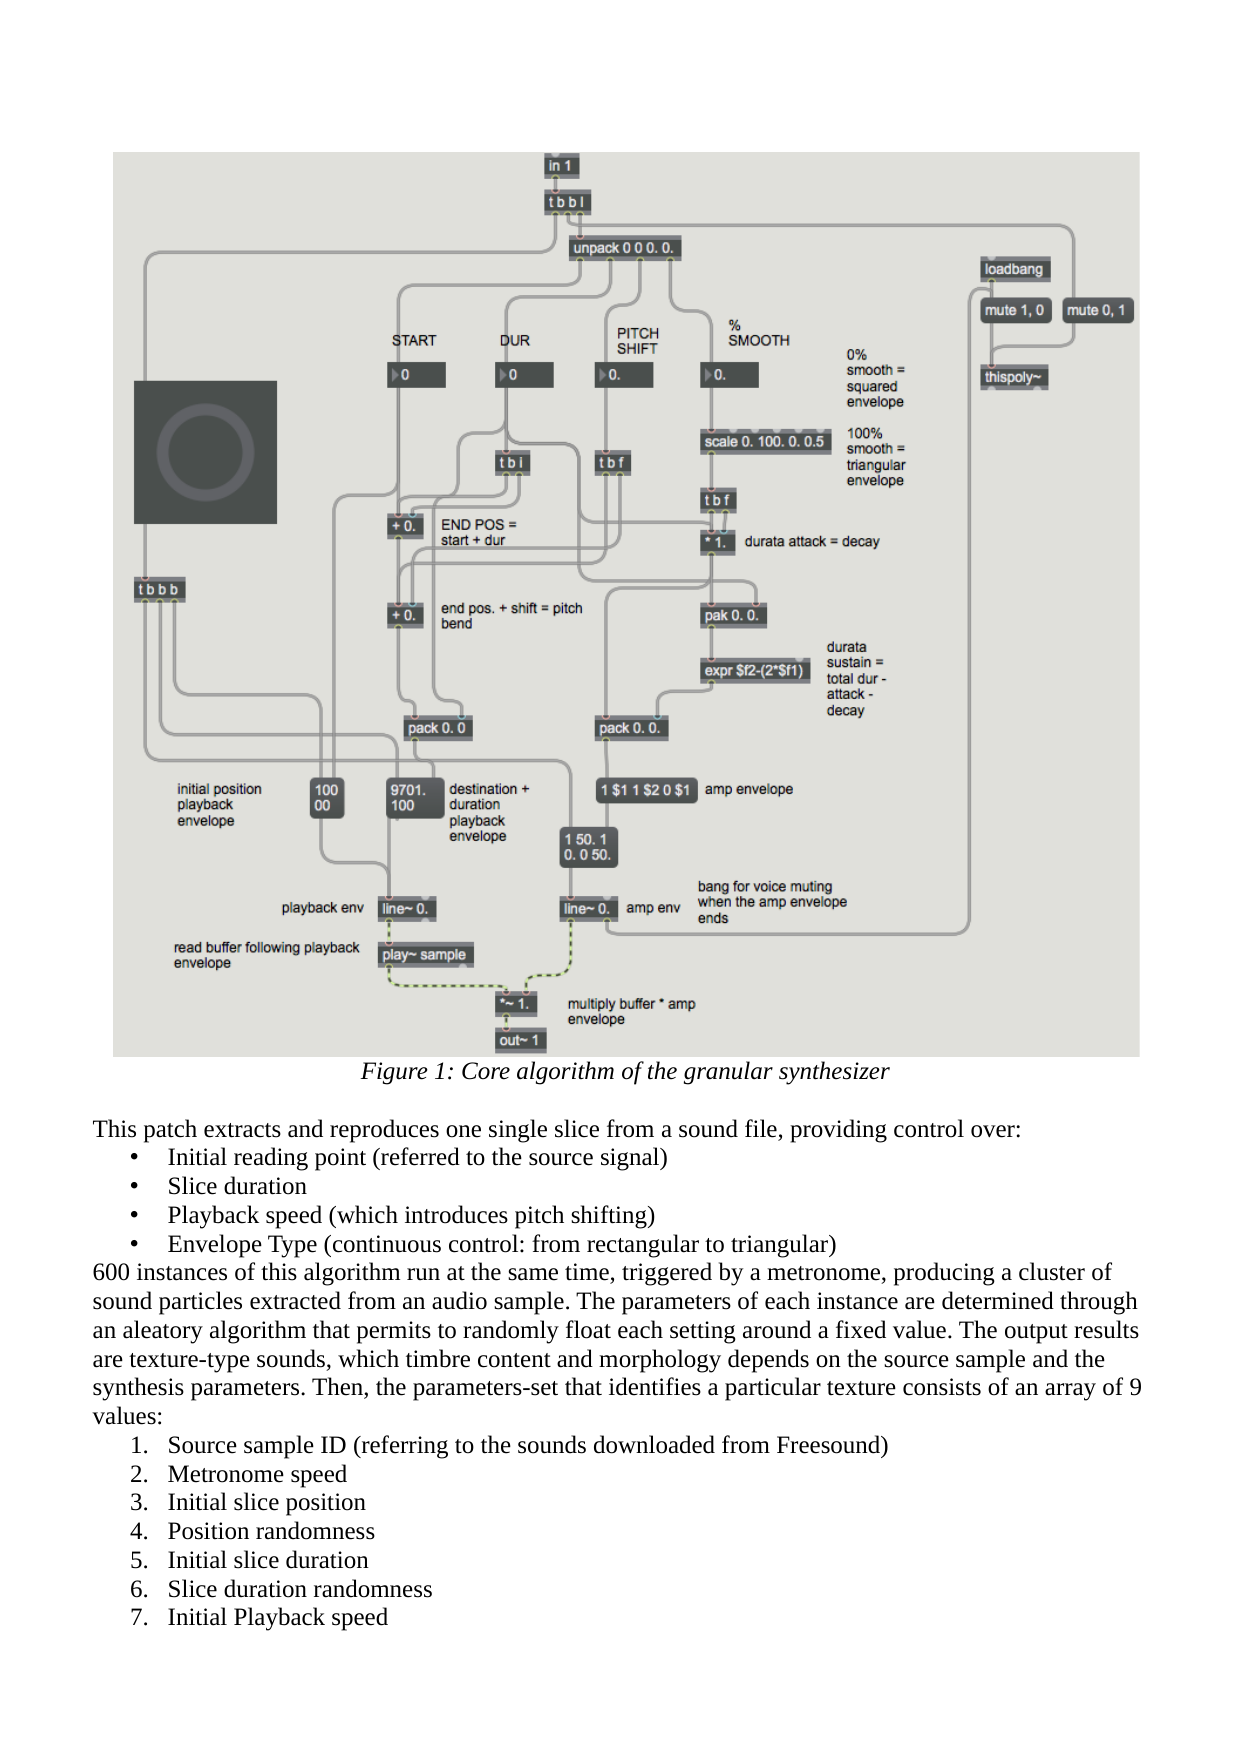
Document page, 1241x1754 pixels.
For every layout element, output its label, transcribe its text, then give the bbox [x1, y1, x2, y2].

list Metronome speed [130, 1459, 1160, 1487]
list Initial reading point (referred to the source signal) [130, 1142, 1160, 1171]
list Initial Playback speed [130, 1602, 1160, 1631]
list Source sample ID (referring to the sounds downloaded from Freesound) [130, 1430, 1160, 1459]
list Slice duration [130, 1171, 1160, 1200]
list Playback speed (which introduces pitch shifting) [130, 1200, 1160, 1229]
picture [113, 152, 1140, 1057]
list Slice duration randomness [130, 1574, 1160, 1602]
list Envelope Type (continuous control: from rectangular to triangular) [130, 1229, 1160, 1257]
list Initial slice position [130, 1487, 1160, 1516]
text This patch extracts and reproduces one single slice from a sound file, providing control over: [92, 1114, 1160, 1142]
text Figure 1: Core algorithm of the granular synthesizer [113, 1057, 1140, 1085]
text 600 instances of this algorithm run at the same time, triggered by a metronome, producing a cluster of sound particles extracted from an audio sample. The parameters of each instance are determined through an aleatory algorithm that permits to randomly float each setting around a fixed value. The output results are texture-type sounds, which timbre content and morphology depends on the source sample and the synthesis parameters. Then, the parameters-set that identifies a particular texture consists of an array of 9 values: [92, 1257, 1160, 1430]
list Initial slice duration [130, 1545, 1160, 1574]
list Position randomness [130, 1516, 1160, 1545]
